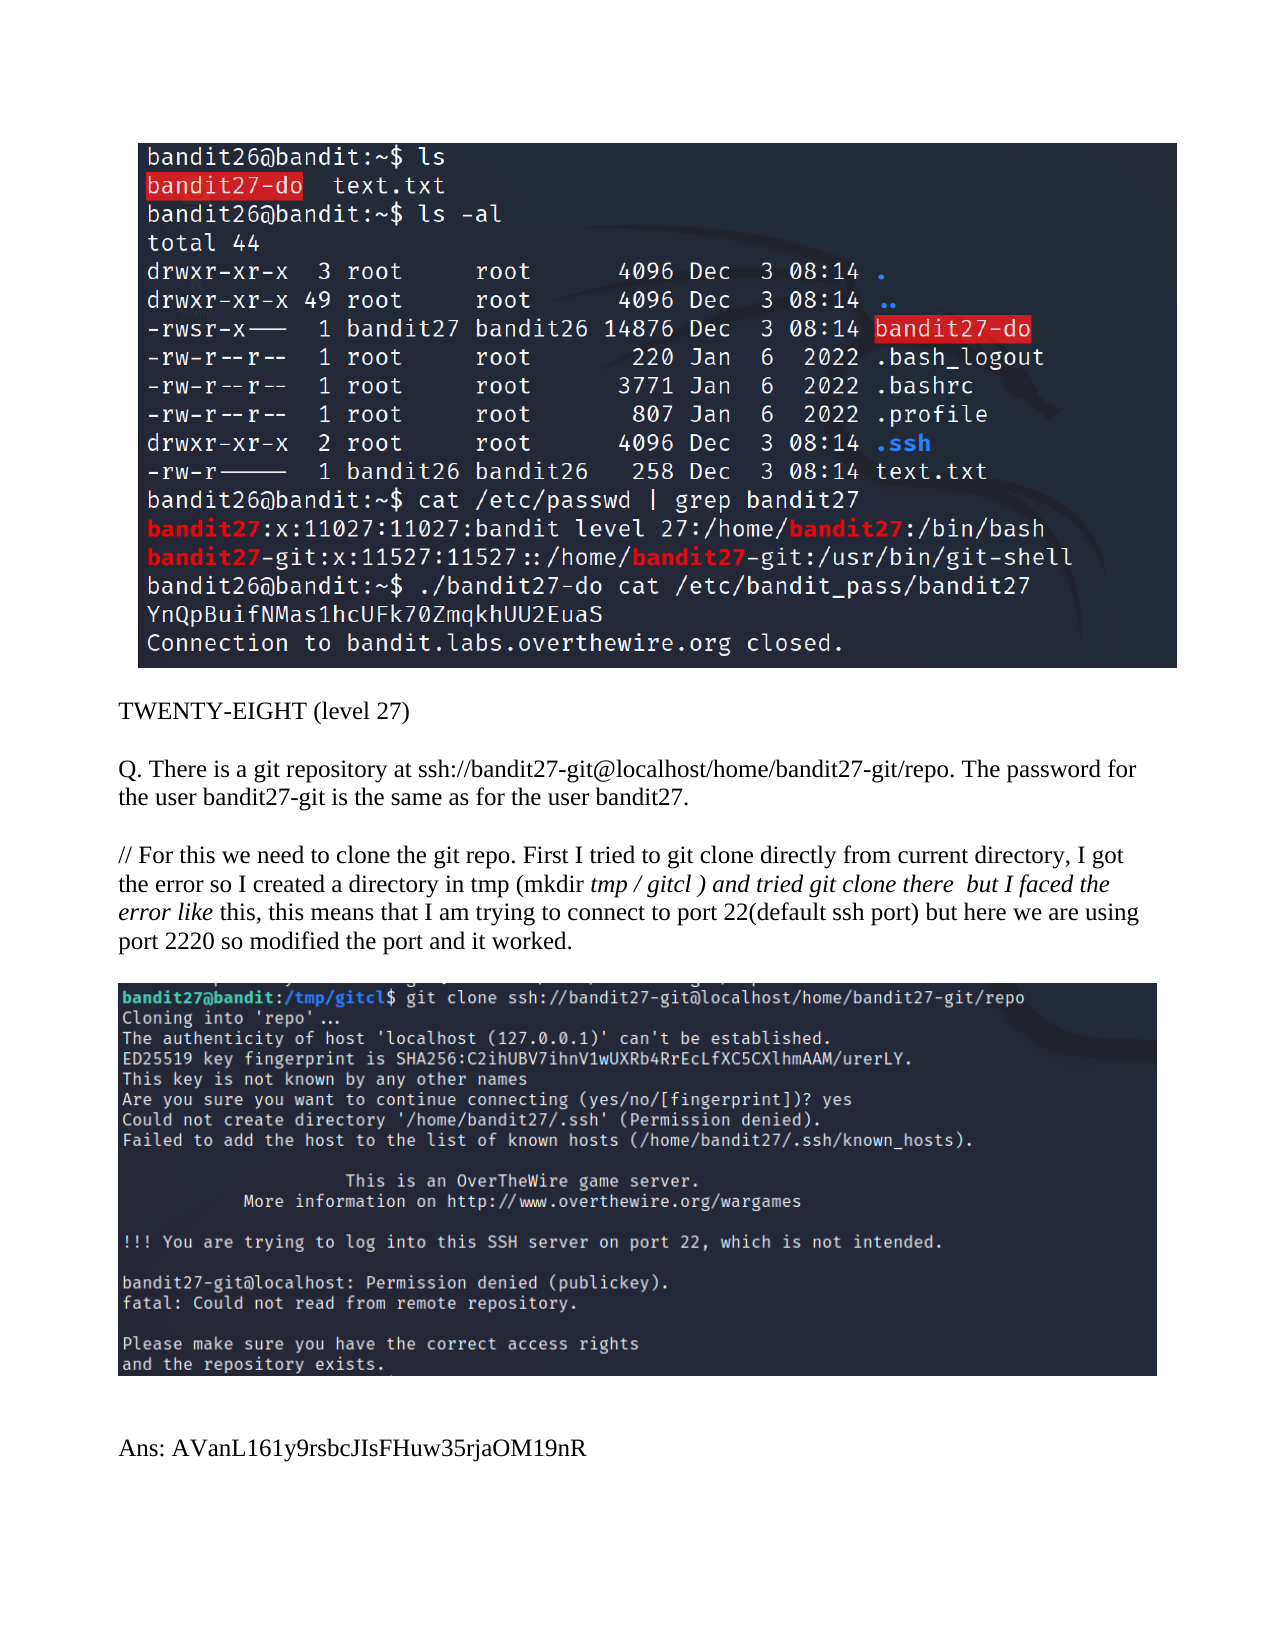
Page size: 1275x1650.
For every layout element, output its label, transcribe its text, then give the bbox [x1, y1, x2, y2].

picture [118, 983, 1157, 1376]
text // For this we need to clone the git repo. First I tried to git clone directly from current directory, I got the error so I created a directory in tmp (mkdir tmp / gitcl ) and tried git clone there but I faced the error like this, this means that I am trying to connect to port 22(default ssh port) but here we are using port 2220 so modified the port and it worked. [118, 840, 1157, 955]
text Q. There is a git repository at ssh://bandit27-git@localhost/home/bandit27-git/repo. The password for the user bandit27-git is the same as for the user bandit27. [118, 754, 1157, 811]
text TWENTY-EIGHT (level 27) [118, 696, 1157, 725]
picture [138, 143, 1177, 668]
text Ans: AVanL161y9rsbcJIsFHuw35rjaOM19nR [118, 1433, 1157, 1461]
